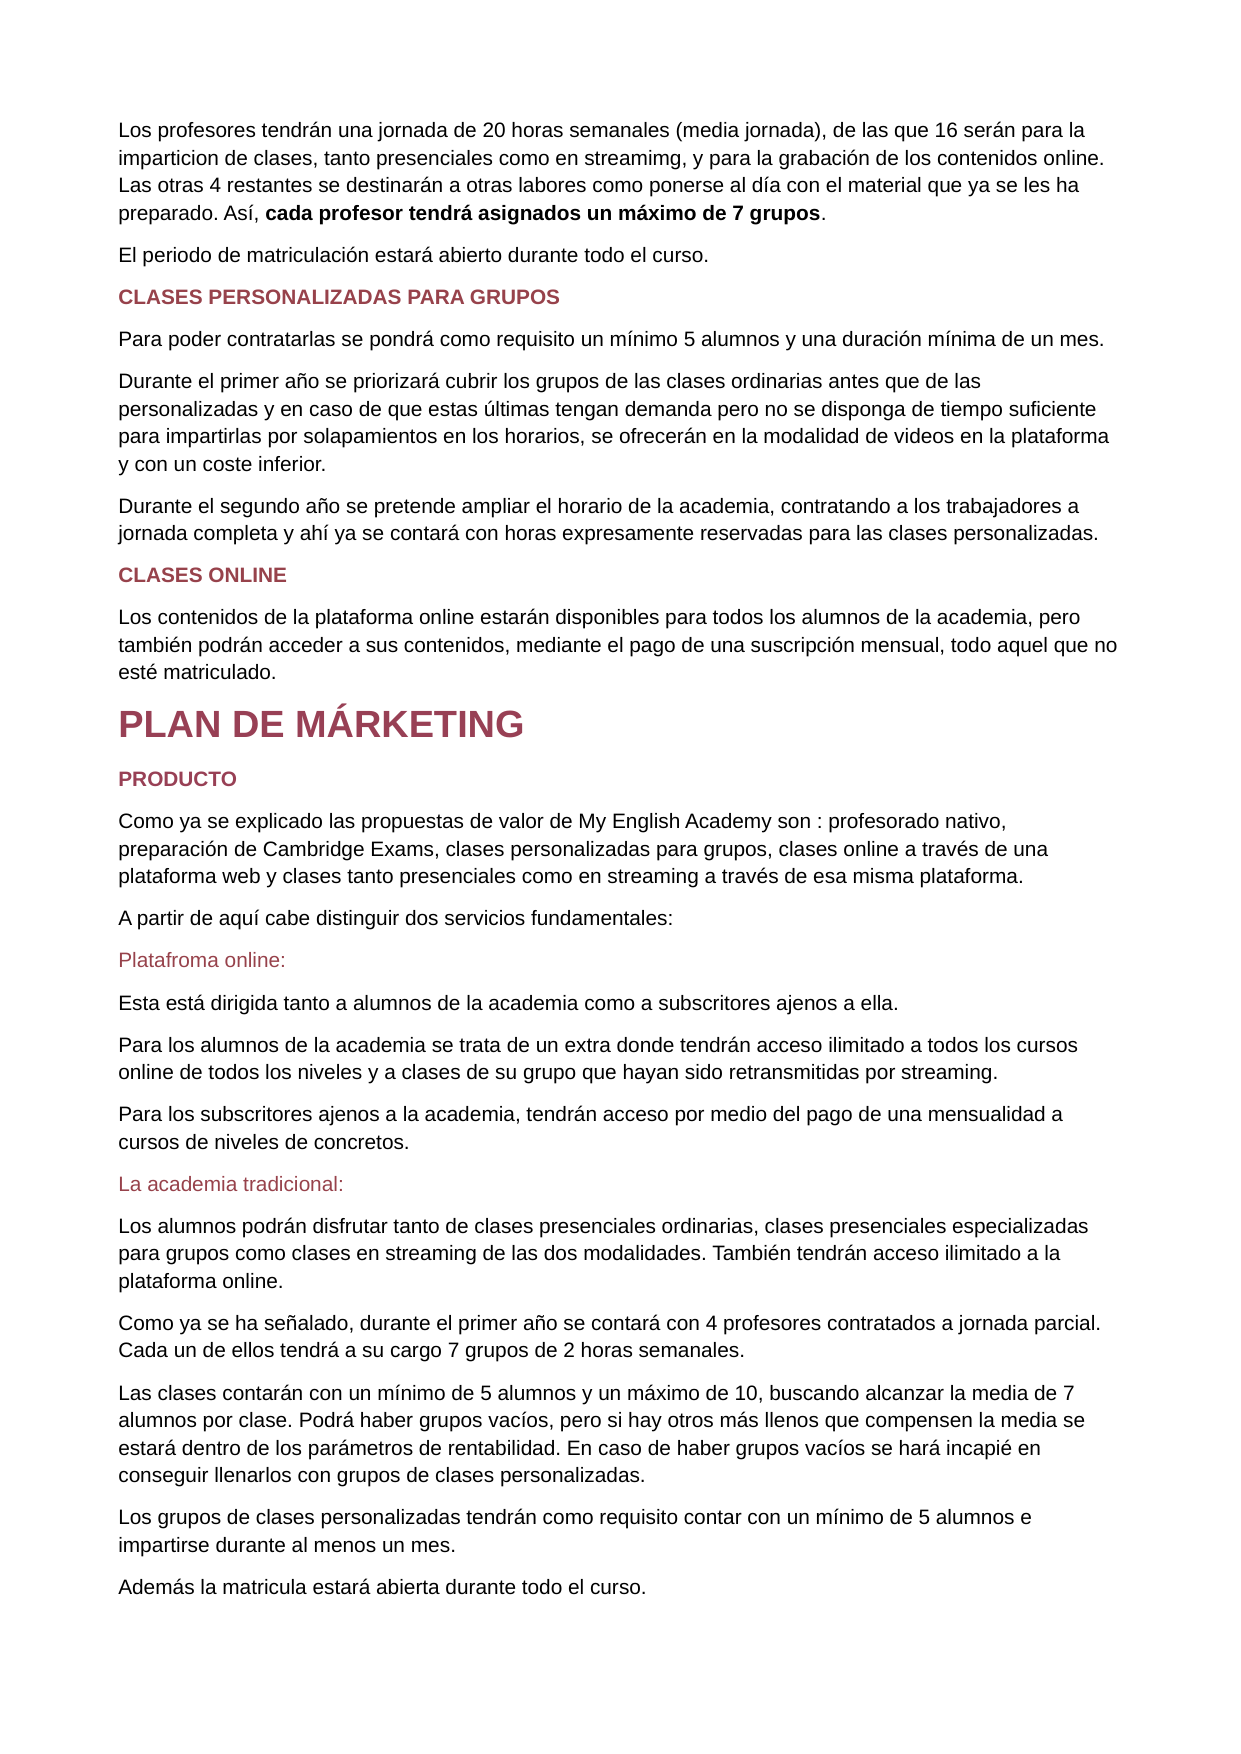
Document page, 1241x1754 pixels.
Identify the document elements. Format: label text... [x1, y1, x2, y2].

text CLASES ONLINE [118, 563, 1122, 587]
text Durante el primer año se priorizará cubrir los grupos de las clases ordinarias antes que de las personalizadas y en caso de que estas últimas tengan demanda pero no se disponga de tiempo suficiente para impartirlas por solapamientos en los horarios, se ofrecerán en la modalidad de videos en la plataforma y con un coste inferior. [118, 369, 1122, 475]
text Platafroma online: [118, 948, 1122, 972]
text PRODUCTO [118, 767, 1122, 791]
text Los alumnos podrán disfrutar tanto de clases presenciales ordinarias, clases presenciales especializadas para grupos como clases en streaming de las dos modalidades. También tendrán acceso ilimitado a la plataforma online. [118, 1214, 1122, 1293]
text Los profesores tendrán una jornada de 20 horas semanales (media jornada), de las que 16 serán para la imparticion de clases, tanto presenciales como en streamimg, y para la grabación de los contenidos online. Las otras 4 restantes se destinarán a otras labores como ponerse al día con el material que ya se les ha preparado. Así, cada profesor tendrá asignados un máximo de 7 grupos. [118, 118, 1122, 224]
text Además la matricula estará abierta durante todo el curso. [118, 1574, 1122, 1598]
text El periodo de matriculación estará abierto durante todo el curso. [118, 243, 1122, 267]
text A partir de aquí cabe distinguir dos servicios fundamentales: [118, 906, 1122, 930]
text Las clases contarán con un mínimo de 5 alumnos y un máximo de 10, buscando alcanzar la media de 7 alumnos por clase. Podrá haber grupos vacíos, pero si hay otros más llenos que compensen la media se estará dentro de los parámetros de rentabilidad. En caso de haber grupos vacíos se hará incapié en conseguir llenarlos con grupos de clases personalizadas. [118, 1380, 1122, 1487]
text PLAN DE MÁRKETING [118, 702, 1122, 746]
text Para los alumnos de la academia se trata de un extra donde tendrán acceso ilimitado a todos los cursos online de todos los niveles y a clases de su grupo que hayan sido retransmitidas por streaming. [118, 1032, 1122, 1084]
text La academia tradicional: [118, 1172, 1122, 1196]
text Como ya se explicado las propuestas de valor de My English Academy son : profesorado nativo, preparación de Cambridge Exams, clases personalizadas para grupos, clases online a través de una plataforma web y clases tanto presenciales como en streaming a través de esa misma plataforma. [118, 809, 1122, 888]
text Durante el segundo año se pretende ampliar el horario de la academia, contratando a los trabajadores a jornada completa y ahí ya se contará con horas expresamente reservadas para las clases personalizadas. [118, 493, 1122, 545]
text Los grupos de clases personalizadas tendrán como requisito contar con un mínimo de 5 alumnos e impartirse durante al menos un mes. [118, 1505, 1122, 1556]
text CLASES PERSONALIZADAS PARA GRUPOS [118, 285, 1122, 309]
text Como ya se ha señalado, durante el primer año se contará con 4 profesores contratados a jornada parcial. Cada un de ellos tendrá a su cargo 7 grupos de 2 horas semanales. [118, 1311, 1122, 1362]
text Esta está dirigida tanto a alumnos de la academia como a subscritores ajenos a ella. [118, 990, 1122, 1014]
text Para poder contratarlas se pondrá como requisito un mínimo 5 alumnos y una duración mínima de un mes. [118, 327, 1122, 351]
text Para los subscritores ajenos a la academia, tendrán acceso por medio del pago de una mensualidad a cursos de niveles de concretos. [118, 1102, 1122, 1153]
text Los contenidos de la plataforma online estarán disponibles para todos los alumnos de la academia, pero también podrán acceder a sus contenidos, mediante el pago de una suscripción mensual, todo aquel que no esté matriculado. [118, 605, 1122, 684]
